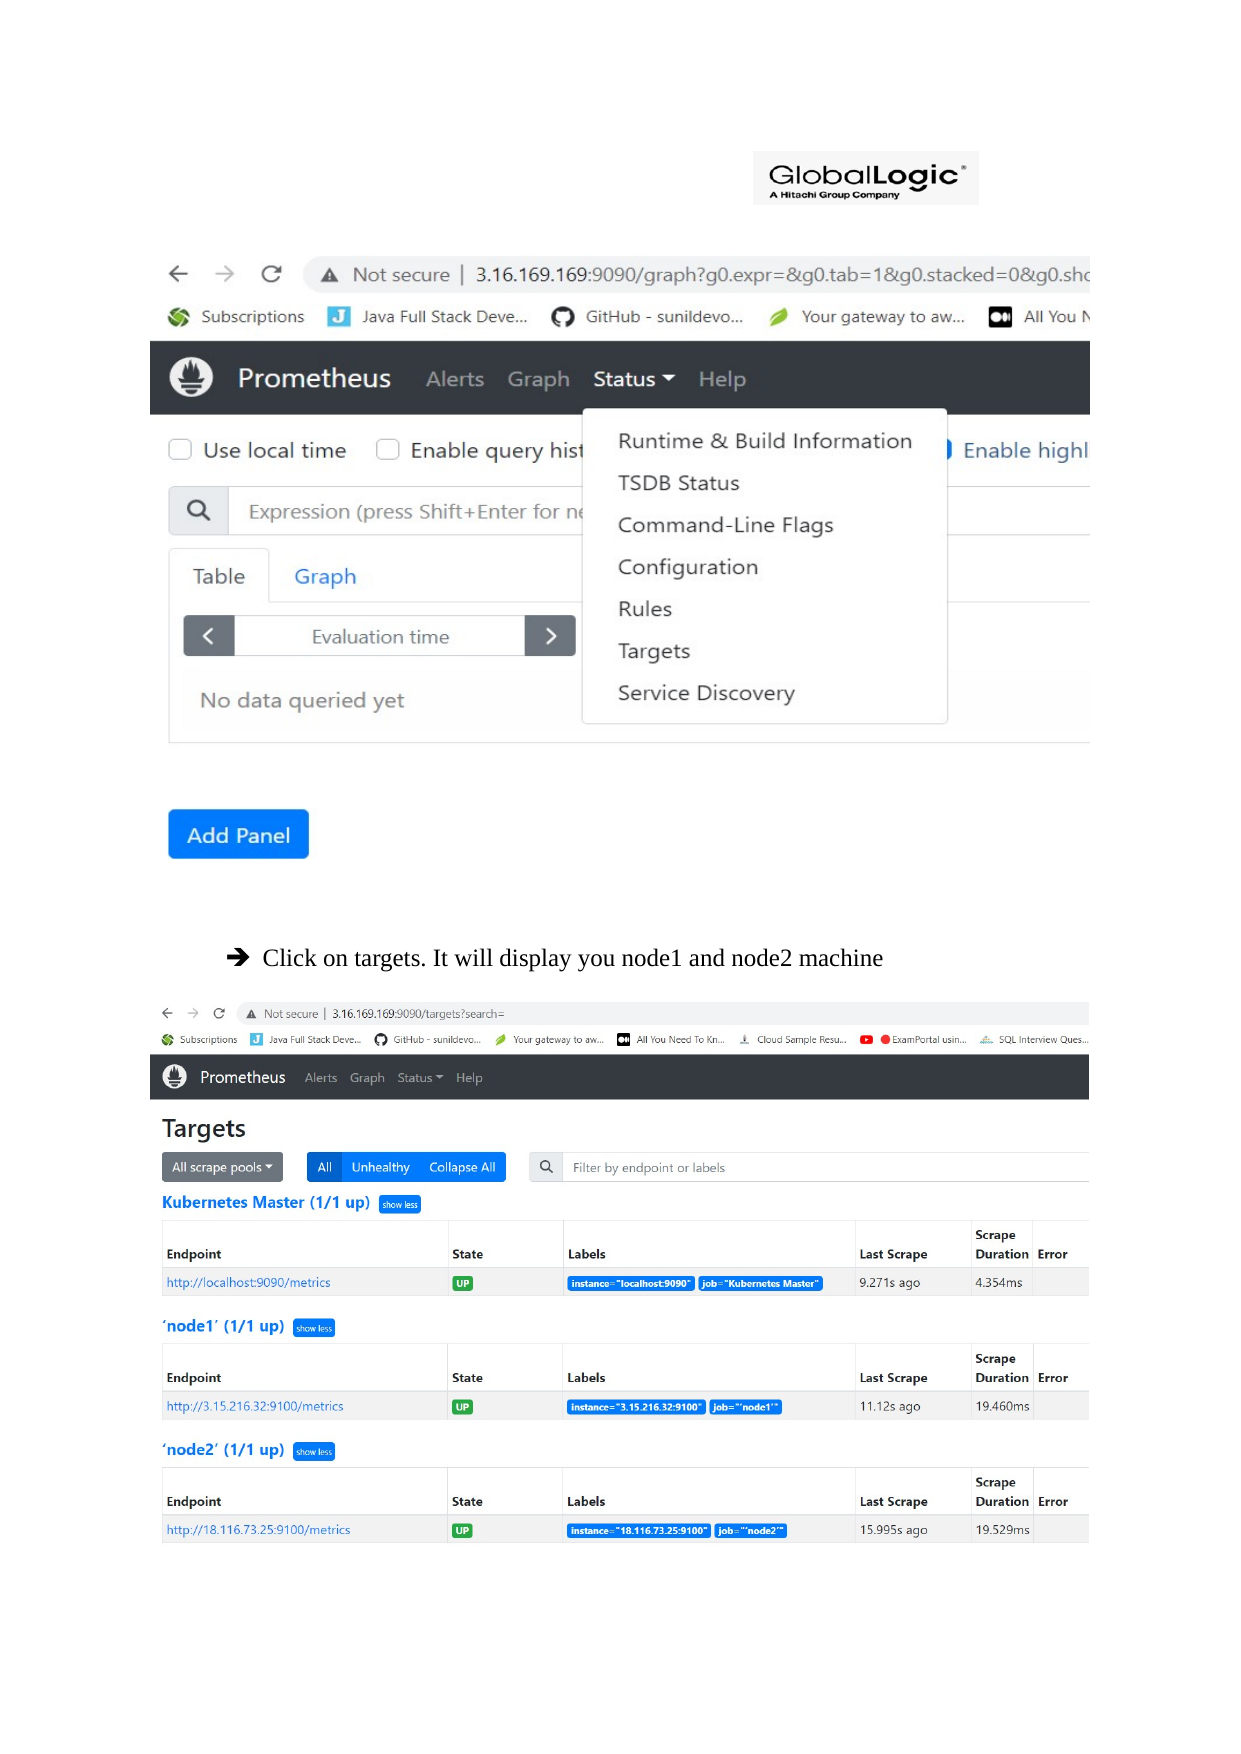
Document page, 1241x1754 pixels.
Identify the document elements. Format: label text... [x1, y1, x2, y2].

list Click on targets. It will display you node1 and node2 machine [225, 943, 1090, 972]
picture [751, 150, 980, 206]
picture [150, 1000, 1089, 1552]
picture [150, 254, 1090, 886]
